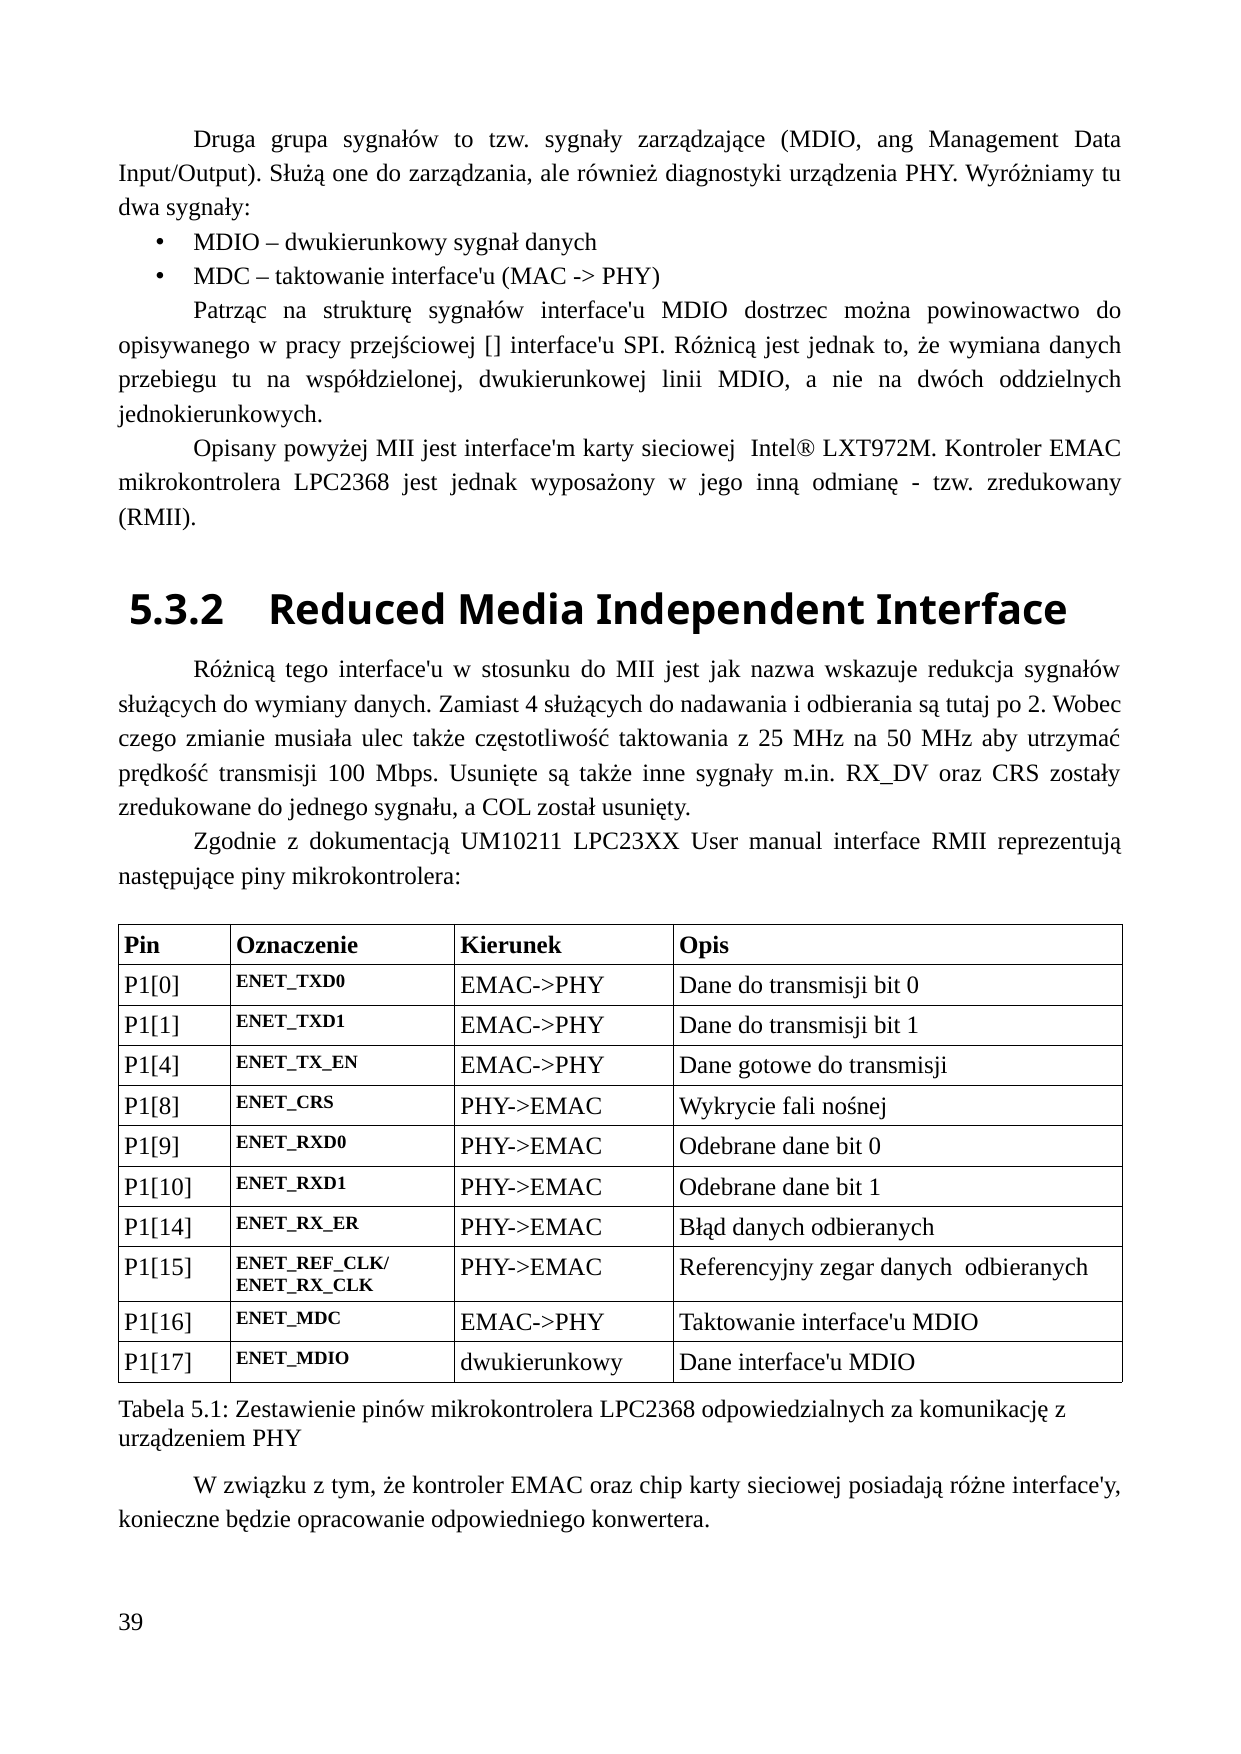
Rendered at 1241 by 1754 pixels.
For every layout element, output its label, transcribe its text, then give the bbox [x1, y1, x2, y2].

table_cell P1[1] [119, 1006, 230, 1045]
table_cell PHY->EMAC [455, 1247, 673, 1301]
table_cell ENET_MDIO [231, 1342, 454, 1382]
table_header Opis [674, 925, 1122, 964]
table_cell ENET_TXD1 [231, 1006, 454, 1045]
table_cell P1[4] [119, 1046, 230, 1085]
table_cell P1[15] [119, 1247, 230, 1301]
table_cell PHY->EMAC [455, 1207, 673, 1246]
text Tabela 5.1: Zestawienie pinów mikrokontrolera LPC2368 odpowiedzialnych za komunikację z urządzeniem PHY [118, 1394, 1122, 1452]
table_cell Odebrane dane bit 1 [674, 1167, 1122, 1206]
table_header Oznaczenie [231, 925, 454, 964]
table_header Pin [119, 925, 230, 964]
table_cell EMAC->PHY [455, 1046, 673, 1085]
table_cell Dane do transmisji bit 0 [674, 965, 1122, 1004]
table_cell PHY->EMAC [455, 1167, 673, 1206]
table_cell Taktowanie interface'u MDIO [674, 1302, 1122, 1341]
text W związku z tym, że kontroler EMAC oraz chip karty sieciowej posiadają różne interface'y, konieczne będzie opracowanie odpowiedniego konwertera. [118, 1464, 1122, 1533]
table_cell ENET_MDC [231, 1302, 454, 1341]
table_cell P1[9] [119, 1126, 230, 1166]
table_cell Odebrane dane bit 0 [674, 1126, 1122, 1166]
table_cell ENET_RXD0 [231, 1126, 454, 1166]
table_cell dwukierunkowy [455, 1342, 673, 1382]
table_cell ENET_TXD0 [231, 965, 454, 1004]
table_cell ENET_RXD1 [231, 1167, 454, 1206]
table_cell ENET_REF_CLK/ENET_RX_CLK [231, 1247, 454, 1301]
table_cell Dane interface'u MDIO [674, 1342, 1122, 1382]
table_cell Błąd danych odbieranych [674, 1207, 1122, 1246]
text Patrząc na strukturę sygnałów interface'u MDIO dostrzec można powinowactwo do opisywanego w pracy przejściowej [] interface'u SPI. Różnicą jest jednak to, że wymiana danych przebiegu tu na współdzielonej, dwukierunkowej linii MDIO, a nie na dwóch oddzielnych jednokierunkowych. [118, 290, 1122, 427]
table_cell EMAC->PHY [455, 1302, 673, 1341]
table_cell ENET_TX_EN [231, 1046, 454, 1085]
table_cell P1[0] [119, 965, 230, 1004]
list MDC – taktowanie interface'u (MAC -> PHY) [156, 256, 1122, 290]
table_cell ENET_RX_ER [231, 1207, 454, 1246]
table_cell Dane do transmisji bit 1 [674, 1006, 1122, 1045]
table_cell P1[8] [119, 1086, 230, 1125]
text Różnicą tego interface'u w stosunku do MII jest jak nazwa wskazuje redukcja sygnałów służących do wymiany danych. Zamiast 4 służących do nadawania i odbierania są tutaj po 2. Wobec czego zmianie musiała ulec także częstotliwość taktowania z 25 MHz na 50 MHz aby utrzymać prędkość transmisji 100 Mbps. Usunięte są także inne sygnały m.in. RX_DV oraz CRS zostały zredukowane do jednego sygnału, a COL został usunięty. [118, 649, 1122, 821]
table_cell EMAC->PHY [455, 965, 673, 1004]
table_cell Referencyjny zegar danych odbieranych [674, 1247, 1122, 1301]
text Druga grupa sygnałów to tzw. sygnały zarządzające (MDIO, ang Management Data Input/Output). Służą one do zarządzania, ale również diagnostyki urządzenia PHY. Wyróżniamy tu dwa sygnały: [118, 118, 1122, 221]
table_cell ENET_CRS [231, 1086, 454, 1125]
table_cell P1[10] [119, 1167, 230, 1206]
table_cell P1[16] [119, 1302, 230, 1341]
subtitle Reduced Media Independent Interface [118, 579, 1122, 636]
table_cell PHY->EMAC [455, 1126, 673, 1166]
list MDIO – dwukierunkowy sygnał danych [156, 221, 1122, 256]
table_cell P1[14] [119, 1207, 230, 1246]
table_cell Wykrycie fali nośnej [674, 1086, 1122, 1125]
table_cell Dane gotowe do transmisji [674, 1046, 1122, 1085]
table_cell P1[17] [119, 1342, 230, 1382]
table_cell PHY->EMAC [455, 1086, 673, 1125]
table_cell EMAC->PHY [455, 1006, 673, 1045]
text Opisany powyżej MII jest interface'm karty sieciowej Intel® LXT972M. Kontroler EMAC mikrokontrolera LPC2368 jest jednak wyposażony w jego inną odmianę - tzw. zredukowany (RMII). [118, 427, 1122, 531]
text Zgodnie z dokumentacją UM10211 LPC23XX User manual interface RMII reprezentują następujące piny mikrokontrolera: [118, 821, 1122, 889]
table_header Kierunek [455, 925, 673, 964]
